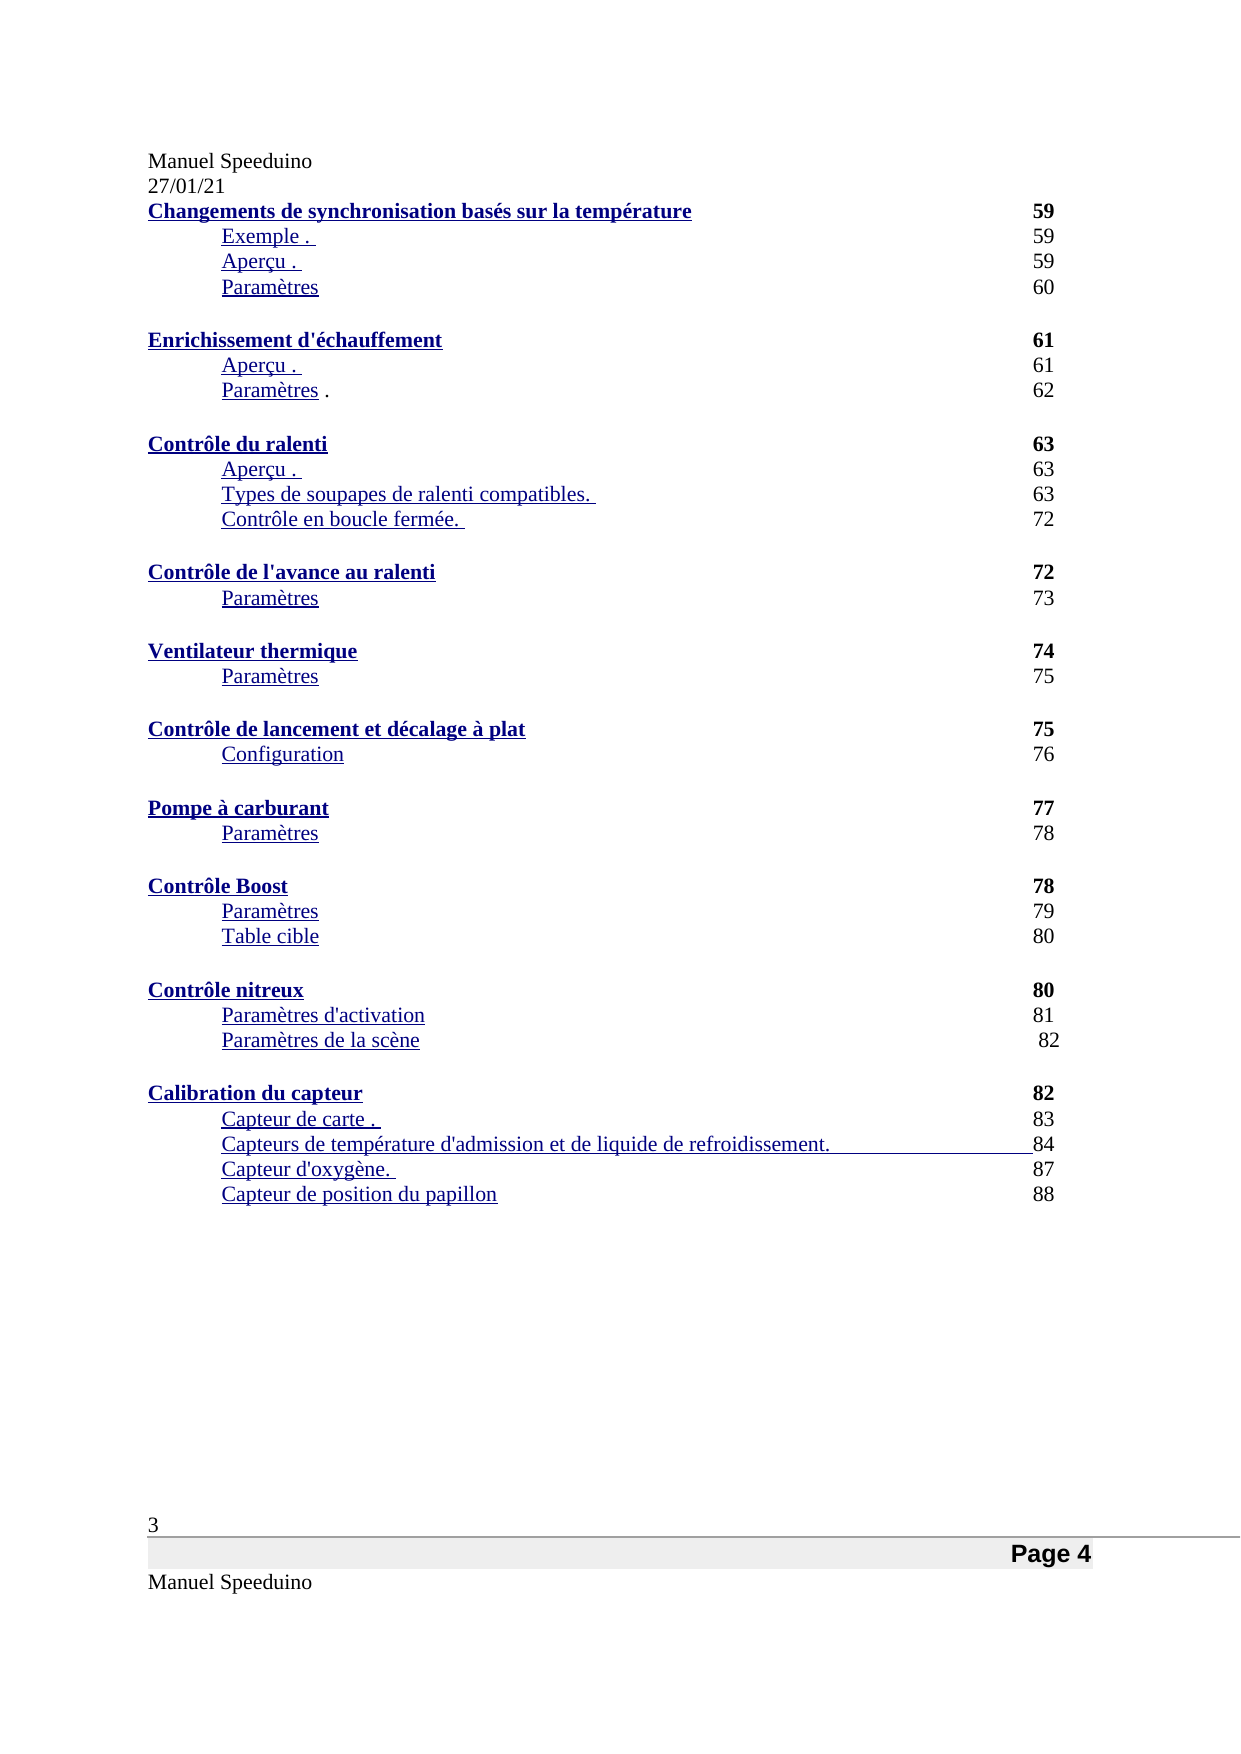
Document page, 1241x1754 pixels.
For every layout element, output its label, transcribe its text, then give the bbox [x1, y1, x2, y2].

text Paramètres 73 [148, 584, 1093, 610]
text Aperçu . 59 [148, 248, 1093, 274]
text 27/01/21 [148, 173, 1093, 198]
text Calibration du capteur 82 [148, 1080, 1093, 1106]
table_header Page 4 [148, 1538, 1093, 1569]
text Paramètres . 62 [148, 377, 1093, 402]
text Contrôle du ralenti 63 [148, 431, 1093, 456]
text Paramètres 79 [148, 898, 1093, 923]
text Enrichissement d'échauffement 61 [148, 327, 1093, 352]
text Paramètres d'activation 81 [148, 1002, 1093, 1027]
text Contrôle en boucle fermée. 72 [148, 506, 1093, 531]
text Paramètres 75 [148, 663, 1093, 688]
text Capteur d'oxygène. 87 [148, 1156, 1093, 1181]
text Aperçu . 61 [148, 352, 1093, 377]
text Paramètres de la scène 82 [148, 1027, 1093, 1052]
text Contrôle Boost 78 [148, 873, 1093, 898]
text Types de soupapes de ralenti compatibles. 63 [148, 481, 1093, 506]
text Pompe à carburant 77 [148, 795, 1093, 820]
text Configuration 76 [148, 741, 1093, 767]
text Contrôle nitreux 80 [148, 977, 1093, 1002]
text Capteur de carte . 83 [148, 1106, 1093, 1131]
text Manuel Speeduino [148, 1569, 1093, 1594]
text Aperçu . 63 [148, 456, 1093, 481]
text Contrôle de l'avance au ralenti 72 [148, 559, 1093, 584]
text Table cible 80 [148, 923, 1093, 949]
text Paramètres 60 [148, 274, 1093, 299]
text Capteur de position du papillon 88 [148, 1181, 1093, 1206]
text Capteurs de température d'admission et de liquide de refroidissement. 84 [148, 1131, 1093, 1156]
text Exemple . 59 [148, 223, 1093, 248]
text Manuel Speeduino [148, 148, 1093, 173]
text Paramètres 78 [148, 820, 1093, 845]
text Contrôle de lancement et décalage à plat 75 [148, 716, 1093, 741]
text Ventilateur thermique 74 [148, 638, 1093, 663]
text 3 [148, 1512, 1093, 1536]
text Changements de synchronisation basés sur la température 59 [148, 198, 1093, 223]
